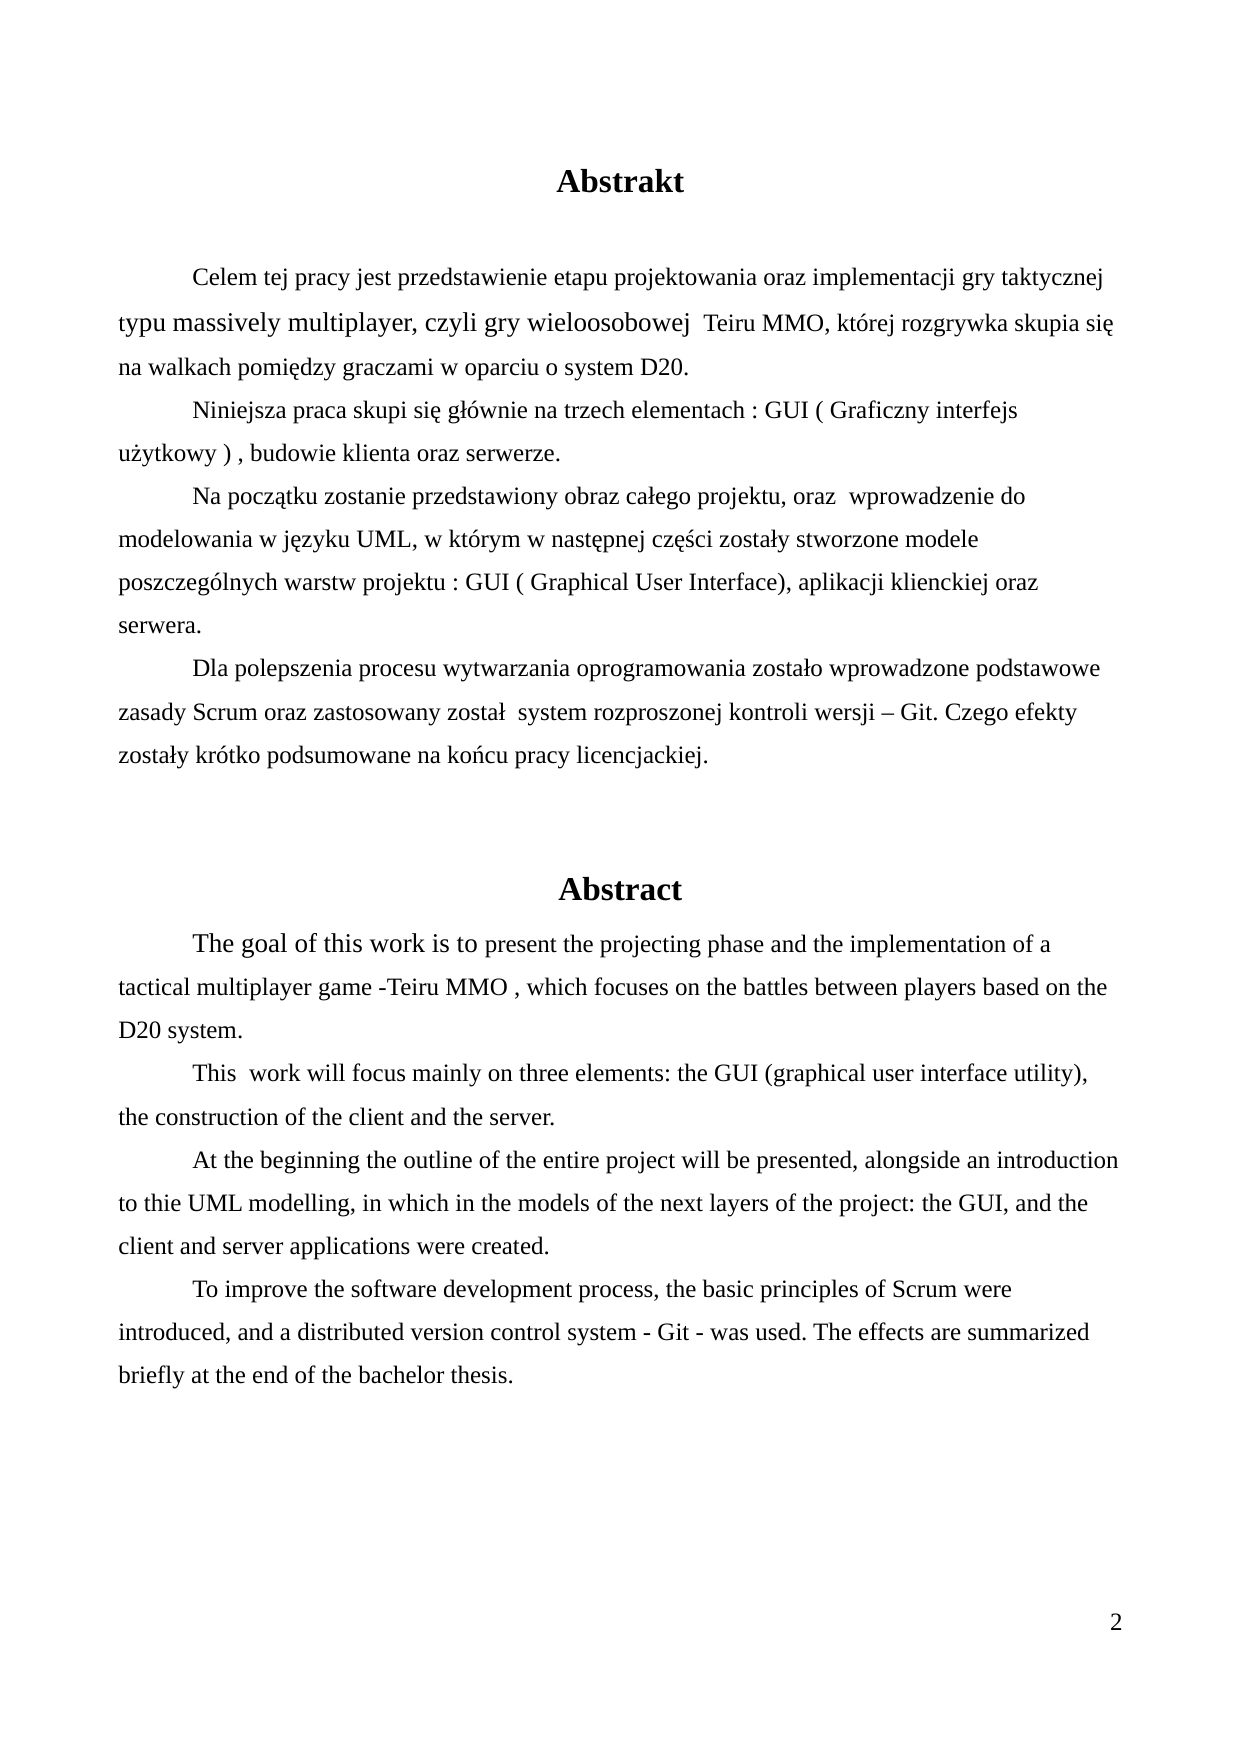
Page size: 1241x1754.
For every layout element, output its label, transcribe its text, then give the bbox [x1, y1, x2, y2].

text To improve the software development process, the basic principles of Scrum were introduced, and a distributed version control system - Git - was used. The effects are summarized briefly at the end of the bachelor thesis. [118, 1274, 1122, 1389]
text Niniejsza praca skupi się głównie na trzech elementach : GUI ( Graficzny interfejs użytkowy ) , budowie klienta oraz serwerze. [118, 395, 1122, 467]
text Dla polepszenia procesu wytwarzania oprogramowania zostało wprowadzone podstawowe zasady Scrum oraz zastosowany został system rozproszonej kontroli wersji – Git. Czego efekty zostały krótko podsumowane na końcu pracy licencjackiej. [118, 653, 1122, 768]
text Abstract [118, 869, 1122, 907]
text This work will focus mainly on three elements: the GUI (graphical user interface utility), the construction of the client and the server. [118, 1058, 1122, 1130]
text The goal of this work is to present the projecting phase and the implementation of a tactical multiplayer game -Teiru MMO , which focuses on the battles between players based on the D20 system. [118, 927, 1122, 1044]
text Na początku zostanie przedstawiony obraz całego projektu, oraz wprowadzenie do modelowania w języku UML, w którym w następnej części zostały stworzone modele poszczególnych warstw projektu : GUI ( Graphical User Interface), aplikacji klienckiej oraz serwera. [118, 481, 1122, 639]
text Celem tej pracy jest przedstawienie etapu projektowania oraz implementacji gry taktycznej typu massively multiplayer, czyli gry wieloosobowej Teiru MMO, której rozgrywka skupia się na walkach pomiędzy graczami w oparciu o system D20. [118, 262, 1122, 380]
text At the beginning the outline of the entire project will be presented, alongside an introduction to thie UML modelling, in which in the models of the next layers of the project: the GUI, and the client and server applications were created. [118, 1145, 1122, 1260]
text Abstrakt [118, 161, 1122, 199]
